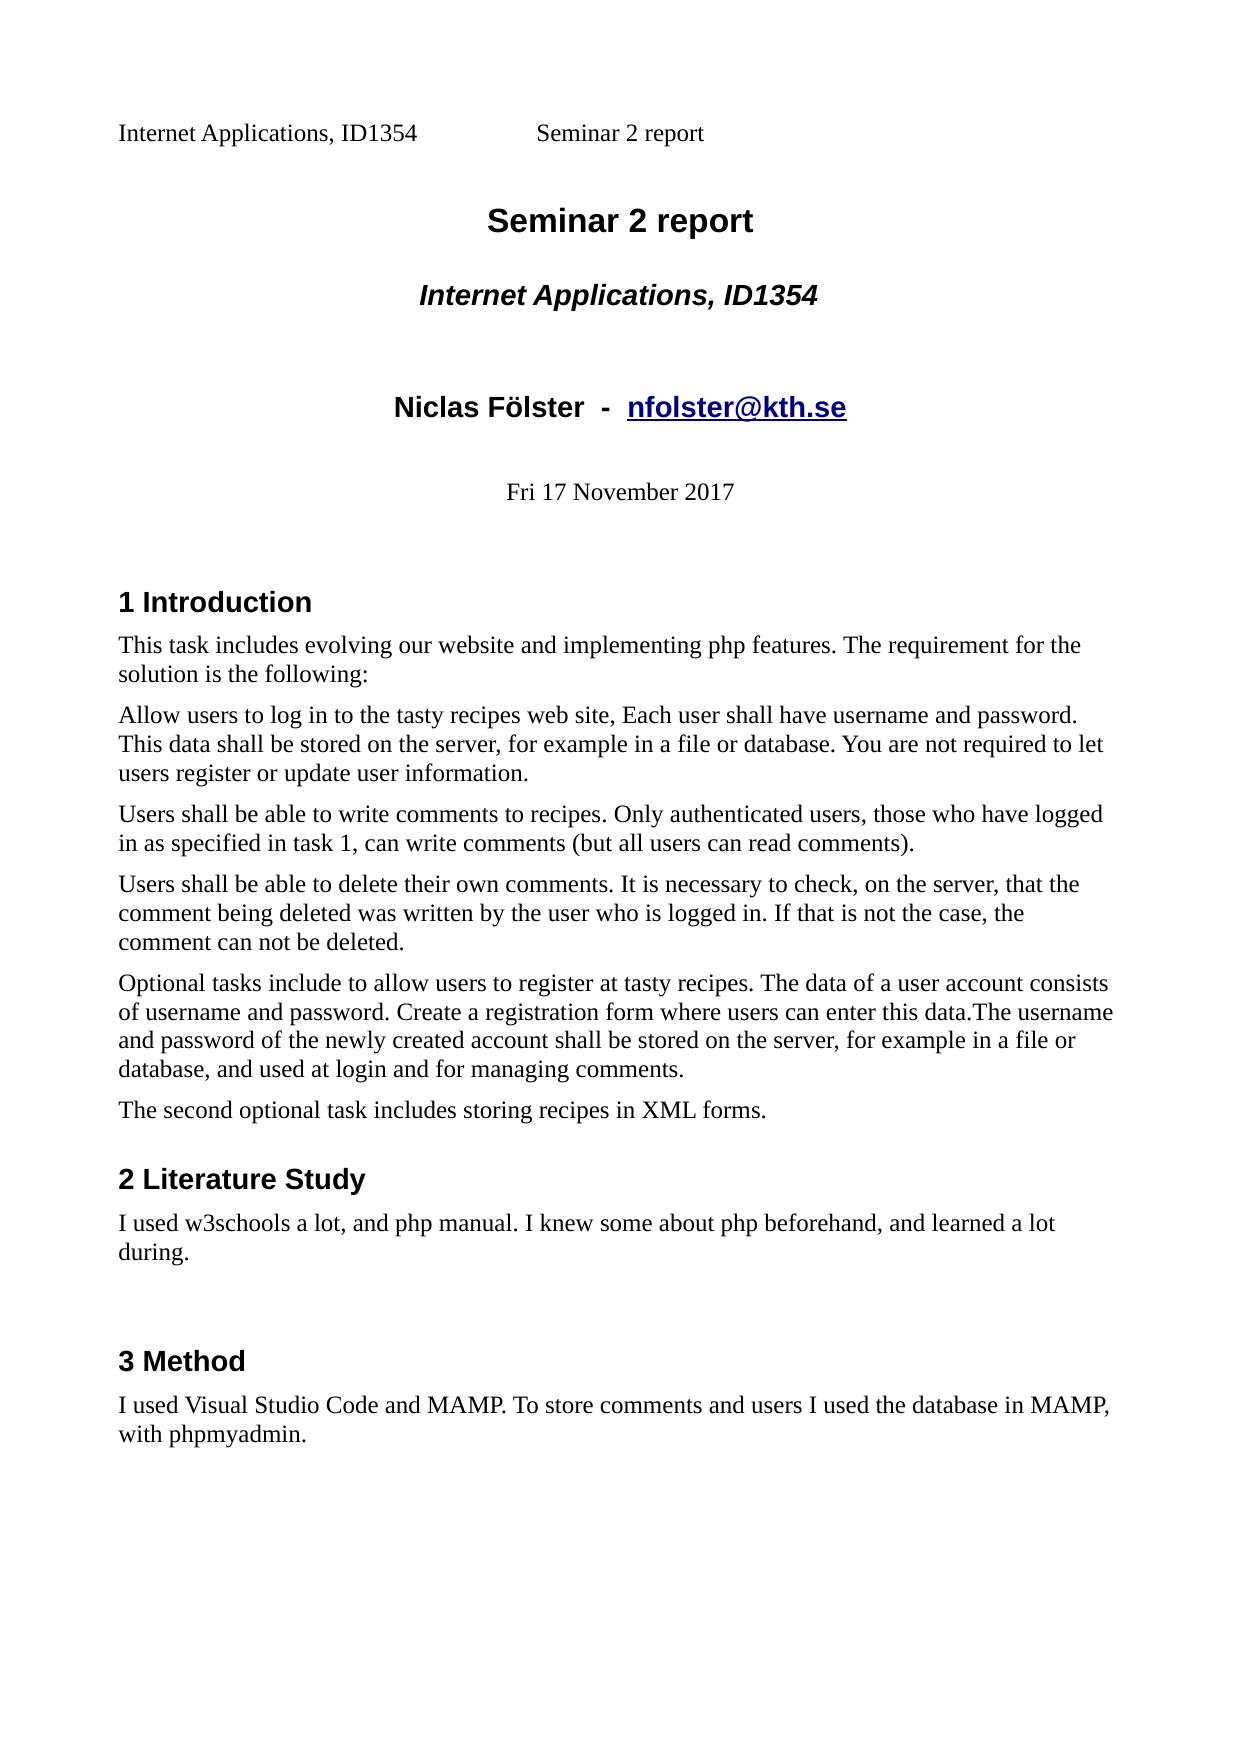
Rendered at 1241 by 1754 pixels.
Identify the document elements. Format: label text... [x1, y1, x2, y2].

subtitle Seminar 2 report [118, 201, 1122, 240]
text I used w3schools a lot, and php manual. I knew some about php beforehand, and learned a lot during. [118, 1208, 1122, 1265]
text Allow users to log in to the tasty recipes web site, Each user shall have username and password. This data shall be stored on the server, for example in a file or database. You are not required to let users register or update user information. [118, 701, 1122, 787]
text Optional tasks include to allow users to register at tasty recipes. The data of a user account consists of username and password. Create a registration form where users can enter this data.The username and password of the newly created account shall be stored on the server, for example in a file or database, and used at login and for managing comments. [118, 968, 1122, 1083]
subtitle 1 Introduction [118, 584, 1122, 618]
subtitle Internet Applications, ID1354 [118, 277, 1122, 311]
text Users shall be able to delete their own comments. It is necessary to check, on the server, that the comment being deleted was written by the user who is logged in. If that is not the case, the comment can not be deleted. [118, 869, 1122, 956]
text I used Visual Studio Code and MAMP. To store comments and users I used the database in MAMP, with phpmyadmin. [118, 1390, 1122, 1448]
subtitle Niclas Fölster - nfolster@kth.se [118, 390, 1122, 423]
text The second optional task includes storing recipes in XML forms. [118, 1096, 1122, 1124]
text Users shall be able to write comments to recipes. Only authenticated users, those who have logged in as specified in task 1, can write comments (but all users can read comments). [118, 799, 1122, 857]
text Fri 17 November 2017 [118, 477, 1122, 506]
text This task includes evolving our website and implementing php features. The requirement for the solution is the following: [118, 631, 1122, 688]
subtitle 3 Method [118, 1344, 1122, 1378]
subtitle 2 Literature Study [118, 1162, 1122, 1195]
